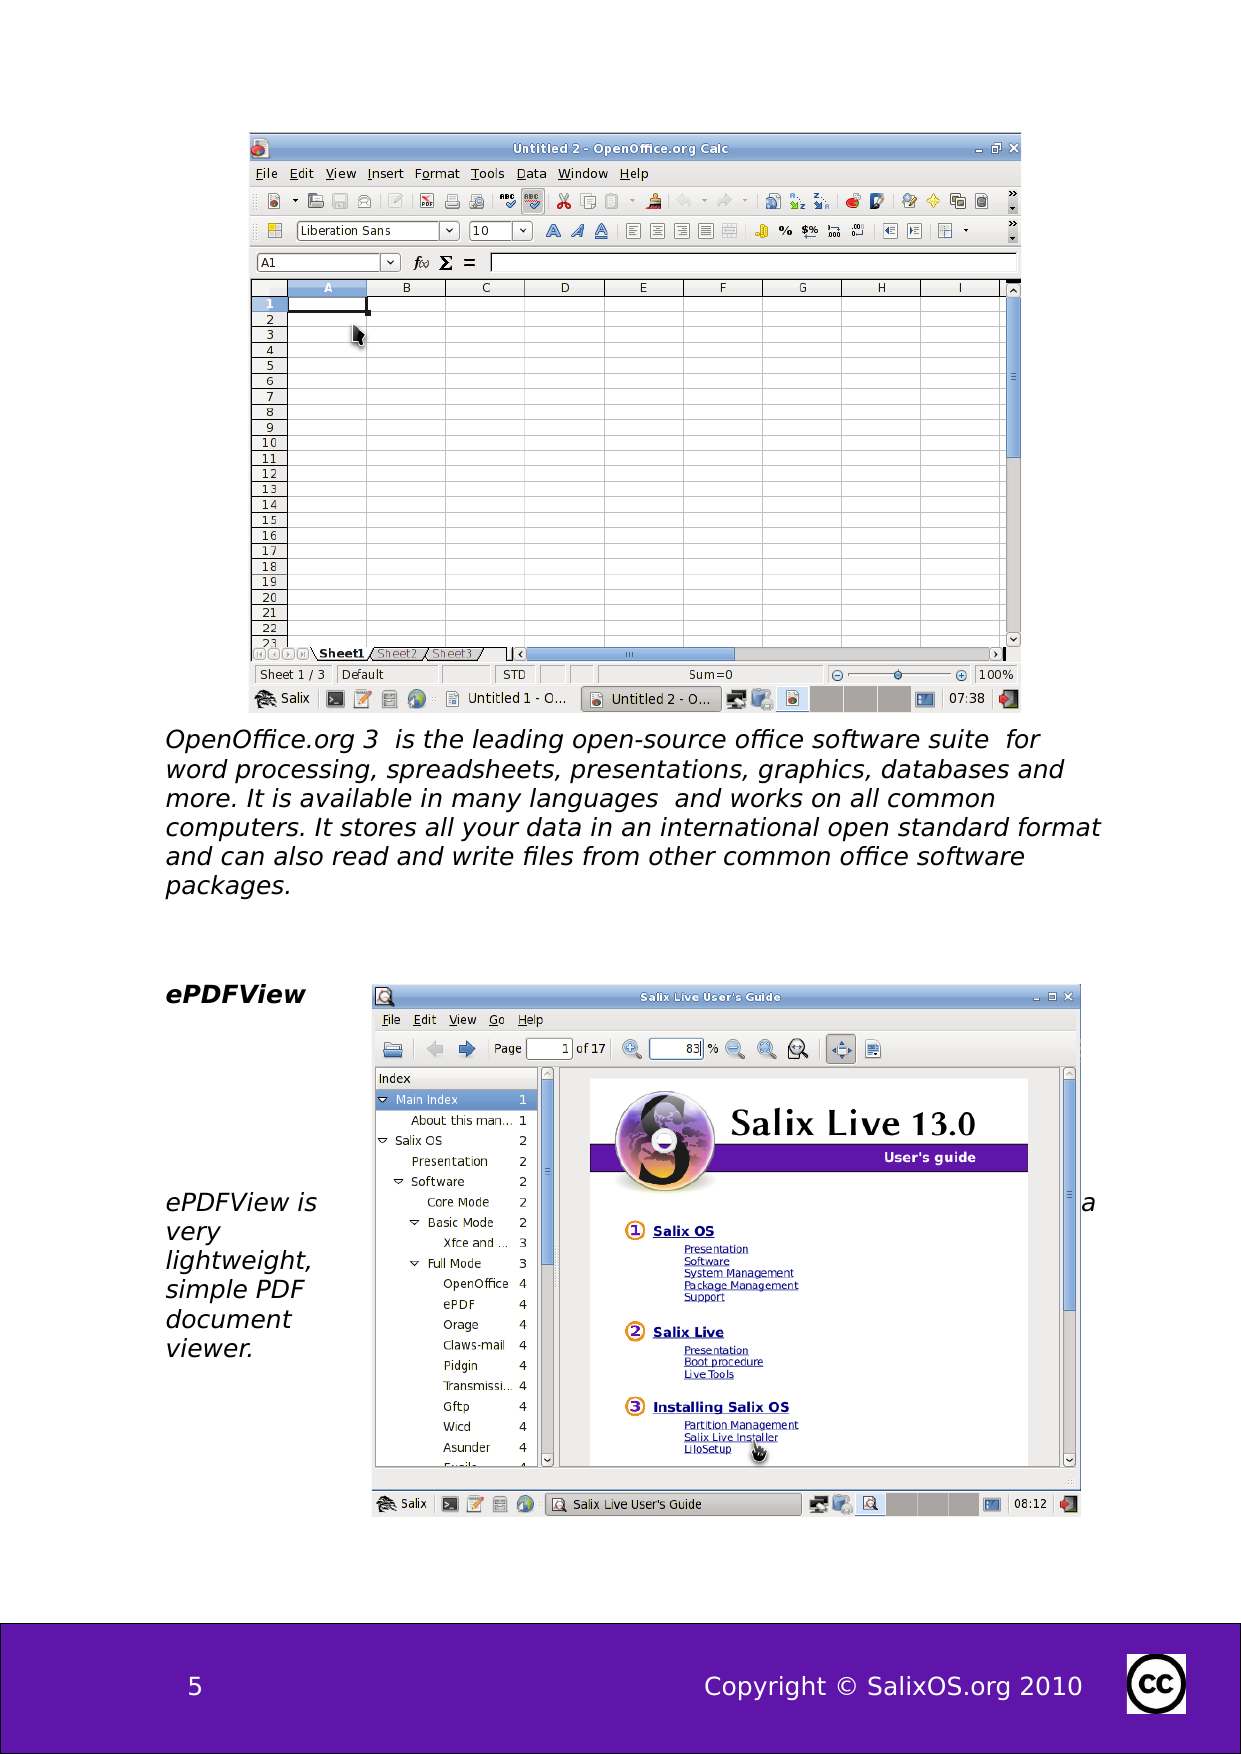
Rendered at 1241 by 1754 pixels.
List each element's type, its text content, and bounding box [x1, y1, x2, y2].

text ePDFView is a very lightweight, simple PDF document viewer. [165, 1188, 371, 1363]
text ePDFView is a very lightweight, simple PDF document viewer. [1081, 1188, 1104, 1363]
picture [371, 984, 1081, 1517]
picture [248, 132, 1022, 713]
subtitle ePDFView [165, 980, 1104, 1009]
picture [1126, 1654, 1186, 1714]
text OpenOffice.org 3 is the leading open-source office software suite for word processing, spreadsheets, presentations, graphics, databases and more. It is available in many languages and works on all common computers. It stores all your data in an international open standard format and can also read and write files from other common office software packages. [165, 726, 1104, 901]
